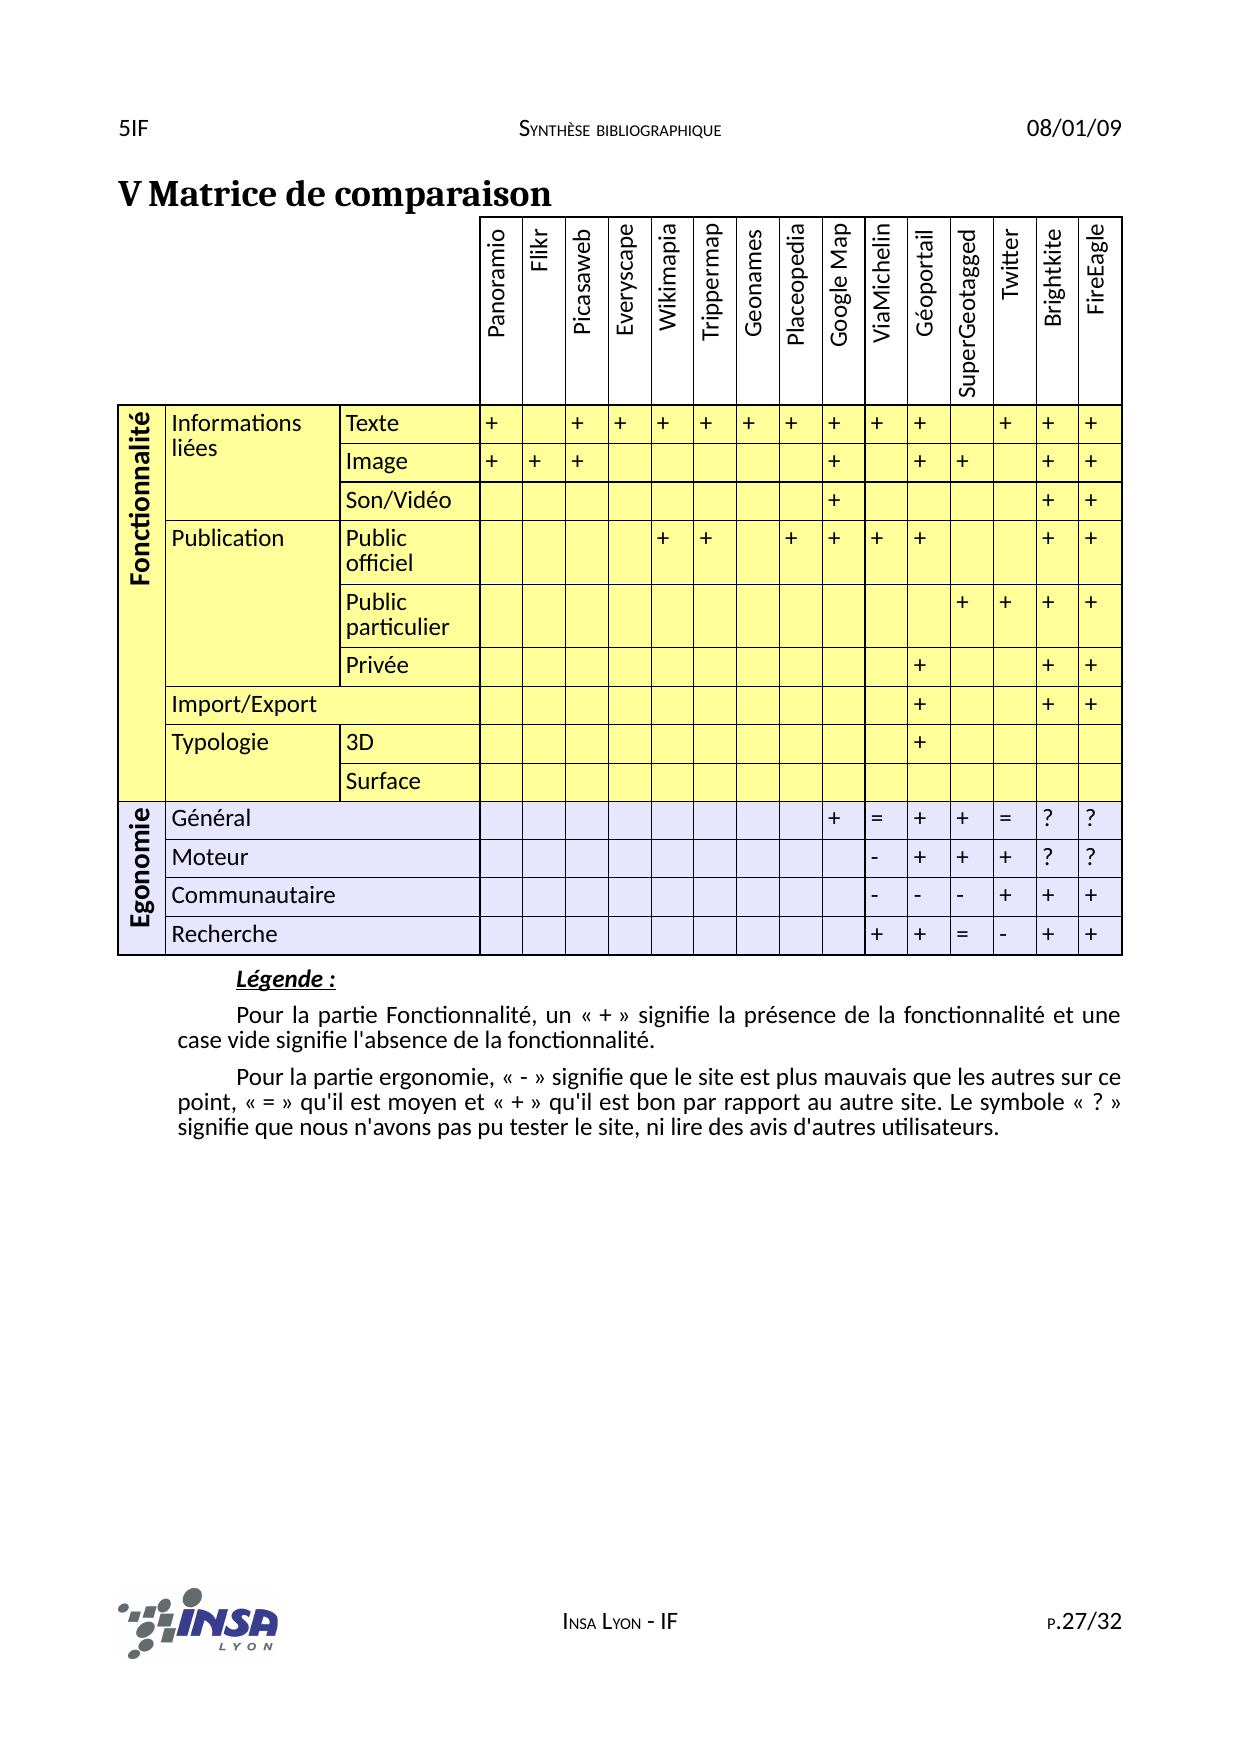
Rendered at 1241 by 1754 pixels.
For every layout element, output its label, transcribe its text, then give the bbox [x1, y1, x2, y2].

table_cell [652, 725, 693, 763]
table_cell + [994, 585, 1036, 647]
table_cell [566, 840, 608, 877]
table_header Picasaweb [566, 218, 608, 404]
table_cell [481, 917, 522, 954]
table_cell + [1079, 406, 1121, 443]
table_cell Fonctionnalité [119, 406, 165, 801]
table_cell + [1079, 878, 1121, 916]
table_cell [780, 917, 822, 954]
table_cell [866, 483, 907, 520]
table_cell [652, 802, 693, 839]
table_cell + [1037, 687, 1078, 724]
table_header Brightkite [1037, 218, 1078, 404]
table_cell [737, 521, 779, 583]
table_cell [481, 687, 522, 724]
table_cell [737, 802, 779, 839]
table_cell [823, 917, 864, 954]
table_cell [780, 444, 822, 481]
table_cell [523, 648, 565, 686]
table_cell [652, 764, 693, 801]
table_header [166, 216, 340, 404]
table_cell [737, 687, 779, 724]
table_cell [780, 764, 822, 801]
table_cell + [1037, 648, 1078, 686]
table_cell + [1037, 483, 1078, 520]
table_cell + [908, 687, 950, 724]
table_header Placeopedia [780, 218, 822, 404]
table_cell [523, 585, 565, 647]
table_cell [609, 840, 651, 877]
table_cell + [652, 521, 693, 583]
table_cell + [823, 406, 864, 443]
table_cell ? [1079, 802, 1121, 839]
table_cell [523, 725, 565, 763]
table_cell + [1037, 878, 1078, 916]
table_cell [1079, 725, 1121, 763]
table_cell + [866, 521, 907, 583]
table_cell = [951, 917, 993, 954]
table_cell + [780, 521, 822, 583]
table_cell [866, 648, 907, 686]
table_cell + [1079, 687, 1121, 724]
table_cell - [951, 878, 993, 916]
table_cell + [908, 406, 950, 443]
table_cell [481, 648, 522, 686]
table_cell [652, 687, 693, 724]
table_cell + [1079, 917, 1121, 954]
table_cell [694, 725, 736, 763]
table_cell [652, 648, 693, 686]
table_cell [566, 648, 608, 686]
table_cell - [908, 878, 950, 916]
table_cell [694, 802, 736, 839]
table_cell [737, 764, 779, 801]
table_cell + [1037, 917, 1078, 954]
table_cell Son/Vidéo [341, 483, 479, 520]
table_cell [652, 483, 693, 520]
table_cell [609, 648, 651, 686]
table_cell [523, 406, 565, 443]
table_cell [780, 840, 822, 877]
table_cell Texte [341, 406, 479, 443]
table_cell [694, 444, 736, 481]
table_cell Egonomie [119, 802, 165, 954]
table_cell = [994, 802, 1036, 839]
table_cell Recherche [166, 917, 479, 954]
table_cell [823, 878, 864, 916]
table_cell [823, 725, 864, 763]
table_cell [481, 802, 522, 839]
table_cell [951, 521, 993, 583]
table_cell [523, 687, 565, 724]
table_cell + [908, 444, 950, 481]
table_cell [951, 764, 993, 801]
table_cell [994, 444, 1036, 481]
table_cell [737, 725, 779, 763]
table_cell Image [341, 444, 479, 481]
table_cell [523, 764, 565, 801]
table_cell Public particulier [341, 585, 479, 647]
table_cell [994, 764, 1036, 801]
table_cell Public officiel [341, 521, 479, 583]
table_cell + [1037, 406, 1078, 443]
table_cell + [951, 802, 993, 839]
table_cell [481, 764, 522, 801]
table_cell + [1079, 483, 1121, 520]
table_cell + [866, 917, 907, 954]
picture [118, 1588, 278, 1659]
table_cell + [1037, 521, 1078, 583]
table_cell + [652, 406, 693, 443]
table_cell + [908, 917, 950, 954]
table_cell [823, 840, 864, 877]
table_cell [481, 521, 522, 583]
table_cell [566, 687, 608, 724]
table_cell + [908, 840, 950, 877]
table_cell Publication [166, 521, 339, 686]
table_cell [566, 725, 608, 763]
table_cell [566, 764, 608, 801]
table_cell [566, 878, 608, 916]
table_cell [609, 444, 651, 481]
table_cell [866, 444, 907, 481]
table_cell [951, 648, 993, 686]
table_cell + [823, 521, 864, 583]
table_cell [1079, 764, 1121, 801]
table_cell [566, 585, 608, 647]
table_cell [566, 917, 608, 954]
table_cell [481, 585, 522, 647]
table_cell [566, 483, 608, 520]
table_cell [994, 687, 1036, 724]
table_cell [823, 648, 864, 686]
table_header [118, 216, 166, 404]
table_cell [694, 483, 736, 520]
table_cell [866, 764, 907, 801]
table_cell [951, 406, 993, 443]
table_cell + [1037, 444, 1078, 481]
table_cell + [994, 406, 1036, 443]
table_cell [523, 483, 565, 520]
table_cell - [866, 878, 907, 916]
table_cell + [737, 406, 779, 443]
table_cell [481, 878, 522, 916]
table_cell 3D [341, 725, 479, 763]
table_cell [694, 878, 736, 916]
table_cell [780, 585, 822, 647]
table_cell [652, 444, 693, 481]
table_cell [652, 878, 693, 916]
table_header Geonames [737, 218, 779, 404]
table_cell [523, 840, 565, 877]
table_cell + [780, 406, 822, 443]
table_cell + [823, 444, 864, 481]
table_cell + [1079, 648, 1121, 686]
table_cell + [566, 406, 608, 443]
table_cell [737, 483, 779, 520]
table_cell [780, 648, 822, 686]
table_header Everyscape [609, 218, 651, 404]
table_cell - [866, 840, 907, 877]
table_cell + [908, 725, 950, 763]
table_cell + [908, 648, 950, 686]
table_cell [994, 725, 1036, 763]
table_cell + [1079, 521, 1121, 583]
table_header Trippermap [694, 218, 736, 404]
table_cell - [994, 917, 1036, 954]
table_cell [609, 585, 651, 647]
table_cell [823, 687, 864, 724]
table_header FireEagle [1079, 218, 1121, 404]
table_header Flikr [523, 218, 565, 404]
table_cell [652, 840, 693, 877]
table_header Panoramio [481, 218, 522, 404]
table_cell + [951, 840, 993, 877]
table_cell [652, 585, 693, 647]
table_cell + [481, 444, 522, 481]
table_cell [609, 878, 651, 916]
table_cell Surface [341, 764, 479, 801]
table_cell = [866, 802, 907, 839]
table_header Géoportail [908, 218, 950, 404]
table_cell Informations liées [166, 406, 339, 520]
table_cell [523, 917, 565, 954]
table_header Google Map [823, 218, 864, 404]
table_cell [737, 917, 779, 954]
table_cell [694, 917, 736, 954]
table_cell + [951, 585, 993, 647]
table_cell [823, 764, 864, 801]
table_cell [1037, 725, 1078, 763]
table_cell [866, 687, 907, 724]
table_cell [652, 917, 693, 954]
table_cell [866, 585, 907, 647]
table_cell [737, 840, 779, 877]
table_cell [737, 648, 779, 686]
table_cell [737, 444, 779, 481]
table_cell + [523, 444, 565, 481]
table_cell [780, 878, 822, 916]
table_cell Import/Export [166, 687, 479, 724]
table_header SuperGeotagged [951, 218, 993, 404]
table_cell [523, 521, 565, 583]
table_header Twitter [994, 218, 1036, 404]
table_cell [908, 764, 950, 801]
table_cell [780, 687, 822, 724]
table_cell + [1079, 585, 1121, 647]
table_cell [694, 585, 736, 647]
table_cell Moteur [166, 840, 479, 877]
table_cell [694, 648, 736, 686]
table_cell [694, 764, 736, 801]
table_cell [737, 878, 779, 916]
table_cell ? [1037, 802, 1078, 839]
table_cell [566, 521, 608, 583]
table_cell [694, 687, 736, 724]
table_cell [1037, 764, 1078, 801]
table_cell [609, 521, 651, 583]
table_cell [481, 725, 522, 763]
table_cell + [1079, 444, 1121, 481]
table_cell [523, 878, 565, 916]
table_cell [951, 687, 993, 724]
table_cell [866, 725, 907, 763]
text Pour la partie ergonomie, « - » signifie que le site est plus mauvais que les autres sur ce point, « = » qu'il est moyen et « + » qu'il est bon par rapport au autre site. Le symbole « ? » signifie que nous n'avons pas pu tester le site, ni lire des avis d'autres utilisateurs. [177, 1067, 1122, 1142]
table_cell [694, 840, 736, 877]
table_cell + [566, 444, 608, 481]
table_cell [737, 585, 779, 647]
text Pour la partie Fonctionnalité, un « + » signifie la présence de la fonctionnalité et une case vide signifie l'absence de la fonctionnalité. [177, 1005, 1122, 1055]
table_cell [823, 585, 864, 647]
table_cell + [823, 802, 864, 839]
table_cell [780, 802, 822, 839]
table_cell [951, 483, 993, 520]
table_cell + [866, 406, 907, 443]
table_cell [566, 802, 608, 839]
subtitle Matrice de comparaison [118, 173, 1122, 216]
table_cell [481, 840, 522, 877]
table_cell + [908, 521, 950, 583]
table_cell ? [1079, 840, 1121, 877]
table_cell [609, 917, 651, 954]
table_cell + [908, 802, 950, 839]
table_cell + [481, 406, 522, 443]
table_cell [609, 687, 651, 724]
table_cell + [994, 840, 1036, 877]
table_header [340, 216, 479, 404]
table_cell + [951, 444, 993, 481]
table_cell + [1037, 585, 1078, 647]
table_cell + [694, 521, 736, 583]
table_cell + [609, 406, 651, 443]
table_cell Typologie [166, 725, 339, 801]
table_cell + [994, 878, 1036, 916]
table_header ViaMichelin [866, 218, 907, 404]
table_cell + [823, 483, 864, 520]
table_cell [609, 802, 651, 839]
table_cell [951, 725, 993, 763]
table_cell Communautaire [166, 878, 479, 916]
table_cell [780, 483, 822, 520]
text Légende : [177, 968, 1122, 993]
table_cell Général [166, 802, 479, 839]
table_cell [994, 521, 1036, 583]
table_cell [994, 483, 1036, 520]
table_cell [994, 648, 1036, 686]
table_cell [523, 802, 565, 839]
table_header Wikimapia [652, 218, 693, 404]
table_cell + [694, 406, 736, 443]
table_cell ? [1037, 840, 1078, 877]
table_cell [609, 725, 651, 763]
table_cell [609, 483, 651, 520]
table_cell [780, 725, 822, 763]
table_cell [908, 483, 950, 520]
table_cell [481, 483, 522, 520]
table_cell [609, 764, 651, 801]
table_cell [908, 585, 950, 647]
